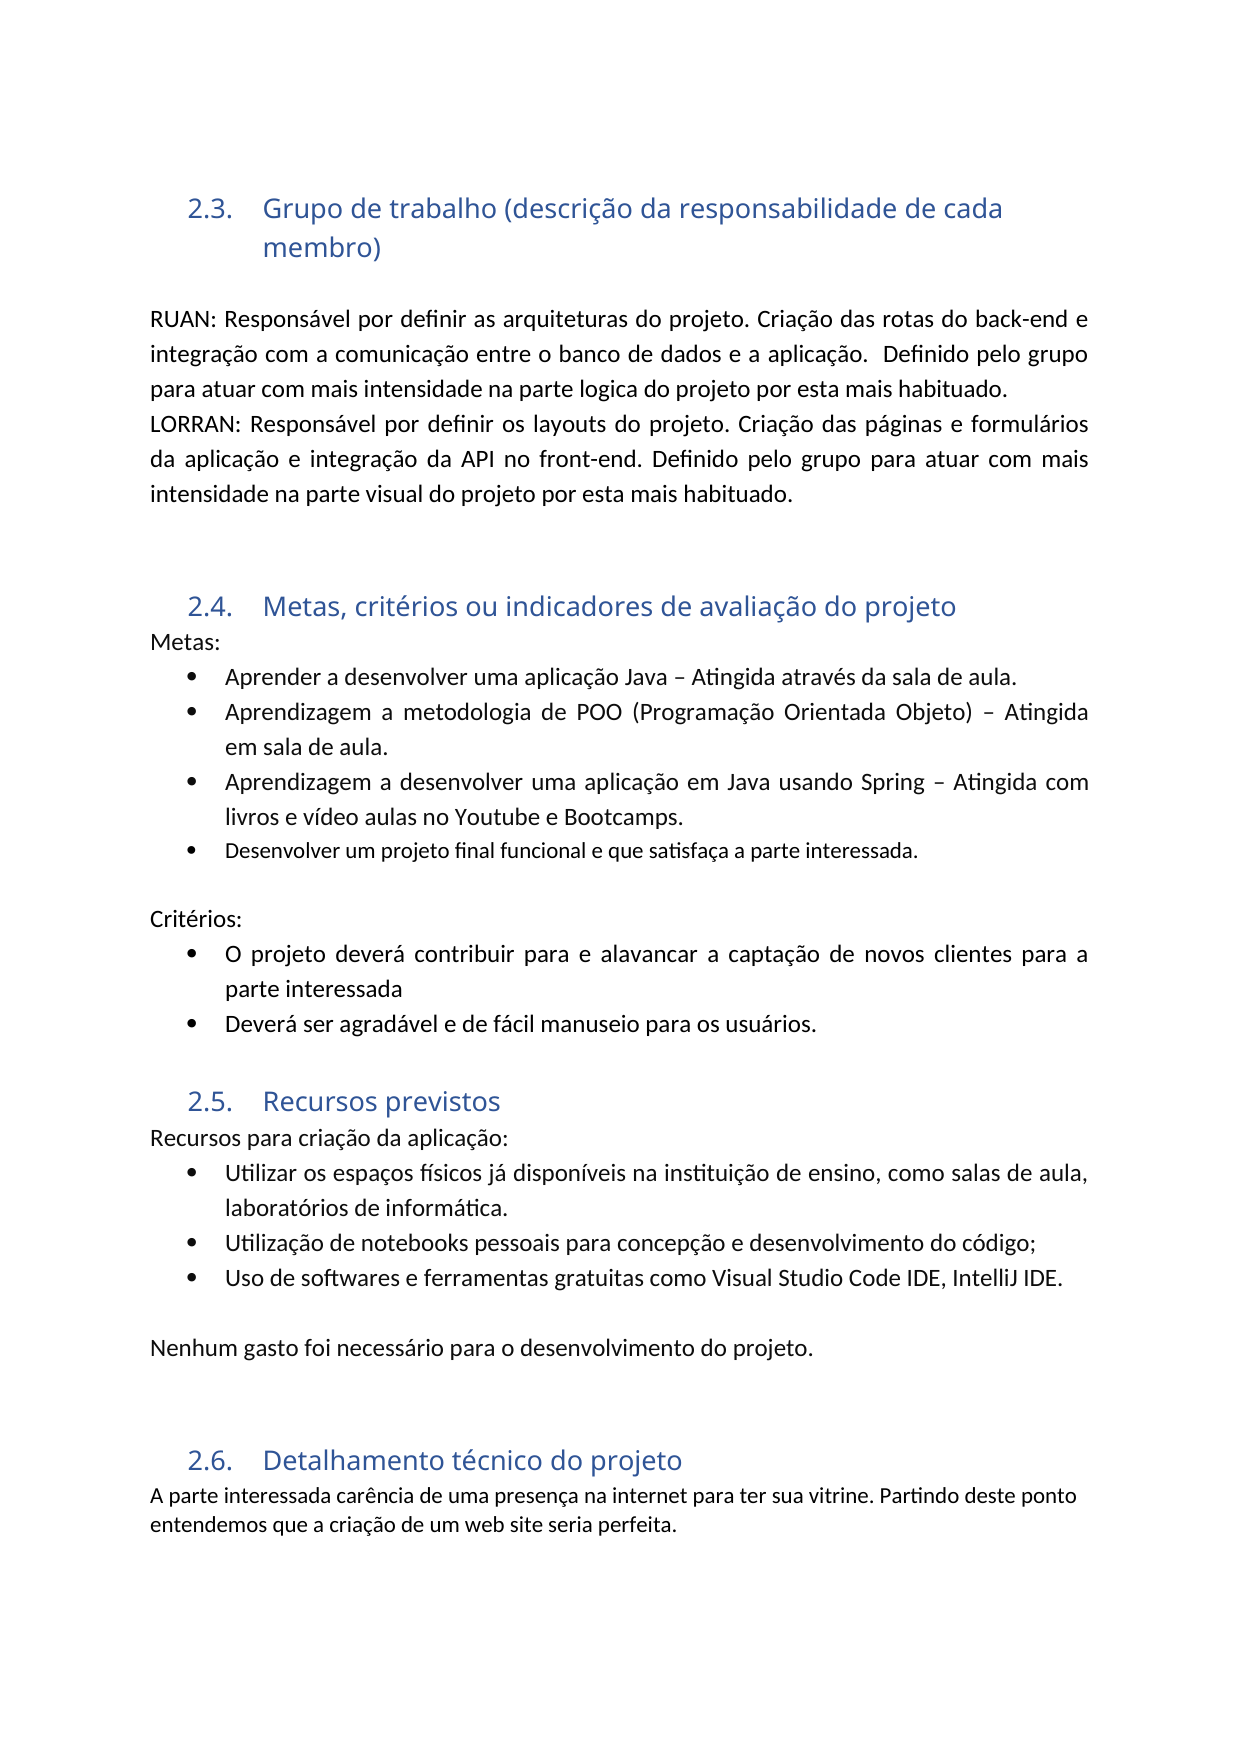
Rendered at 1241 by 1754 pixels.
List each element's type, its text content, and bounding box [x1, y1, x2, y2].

text Recursos para criação da aplicação: [150, 1122, 1090, 1153]
text A parte interessada carência de uma presença na internet para ter sua vitrine. Partindo deste ponto entendemos que a criação de um web site seria perfeita. [150, 1481, 1090, 1539]
list Deverá ser agradável e de fácil manuseio para os usuários. [187, 1009, 1090, 1039]
list Utilização de notebooks pessoais para concepção e desenvolvimento do código; [187, 1227, 1090, 1258]
subtitle Grupo de trabalho (descrição da responsabilidade de cada membro) [187, 189, 1090, 265]
text Nenhum gasto foi necessário para o desenvolvimento do projeto. [150, 1332, 1090, 1363]
list Uso de softwares e ferramentas gratuitas como Visual Studio Code IDE, IntelliJ IDE. [187, 1262, 1090, 1293]
list Aprender a desenvolver uma aplicação Java – Atingida através da sala de aula. [187, 661, 1090, 692]
subtitle Recursos previstos [187, 1083, 1090, 1120]
subtitle Metas, critérios ou indicadores de avaliação do projeto [187, 587, 1090, 624]
list Desenvolver um projeto final funcional e que satisfaça a parte interessada. [187, 836, 1090, 864]
list Utilizar os espaços físicos já disponíveis na instituição de ensino, como salas de aula, laboratórios de informática. [187, 1157, 1090, 1223]
list O projeto deverá contribuir para e alavancar a captação de novos clientes para a parte interessada [187, 939, 1090, 1004]
text Metas: [150, 626, 1090, 657]
list Aprendizagem a desenvolver uma aplicação em Java usando Spring – Atingida com livros e vídeo aulas no Youtube e Bootcamps. [187, 766, 1090, 832]
list Aprendizagem a metodologia de POO (Programação Orientada Objeto) – Atingida em sala de aula. [187, 696, 1090, 762]
text LORRAN: Responsável por definir os layouts do projeto. Criação das páginas e formulários da aplicação e integração da API no front-end. Definido pelo grupo para atuar com mais intensidade na parte visual do projeto por esta mais habituado. [150, 408, 1090, 508]
text Critérios: [150, 904, 1090, 934]
text RUAN: Responsável por definir as arquiteturas do projeto. Criação das rotas do back-end e integração com a comunicação entre o banco de dados e a aplicação. Definido pelo grupo para atuar com mais intensidade na parte logica do projeto por esta mais habituado. [150, 303, 1090, 403]
subtitle Detalhamento técnico do projeto [187, 1441, 1090, 1478]
